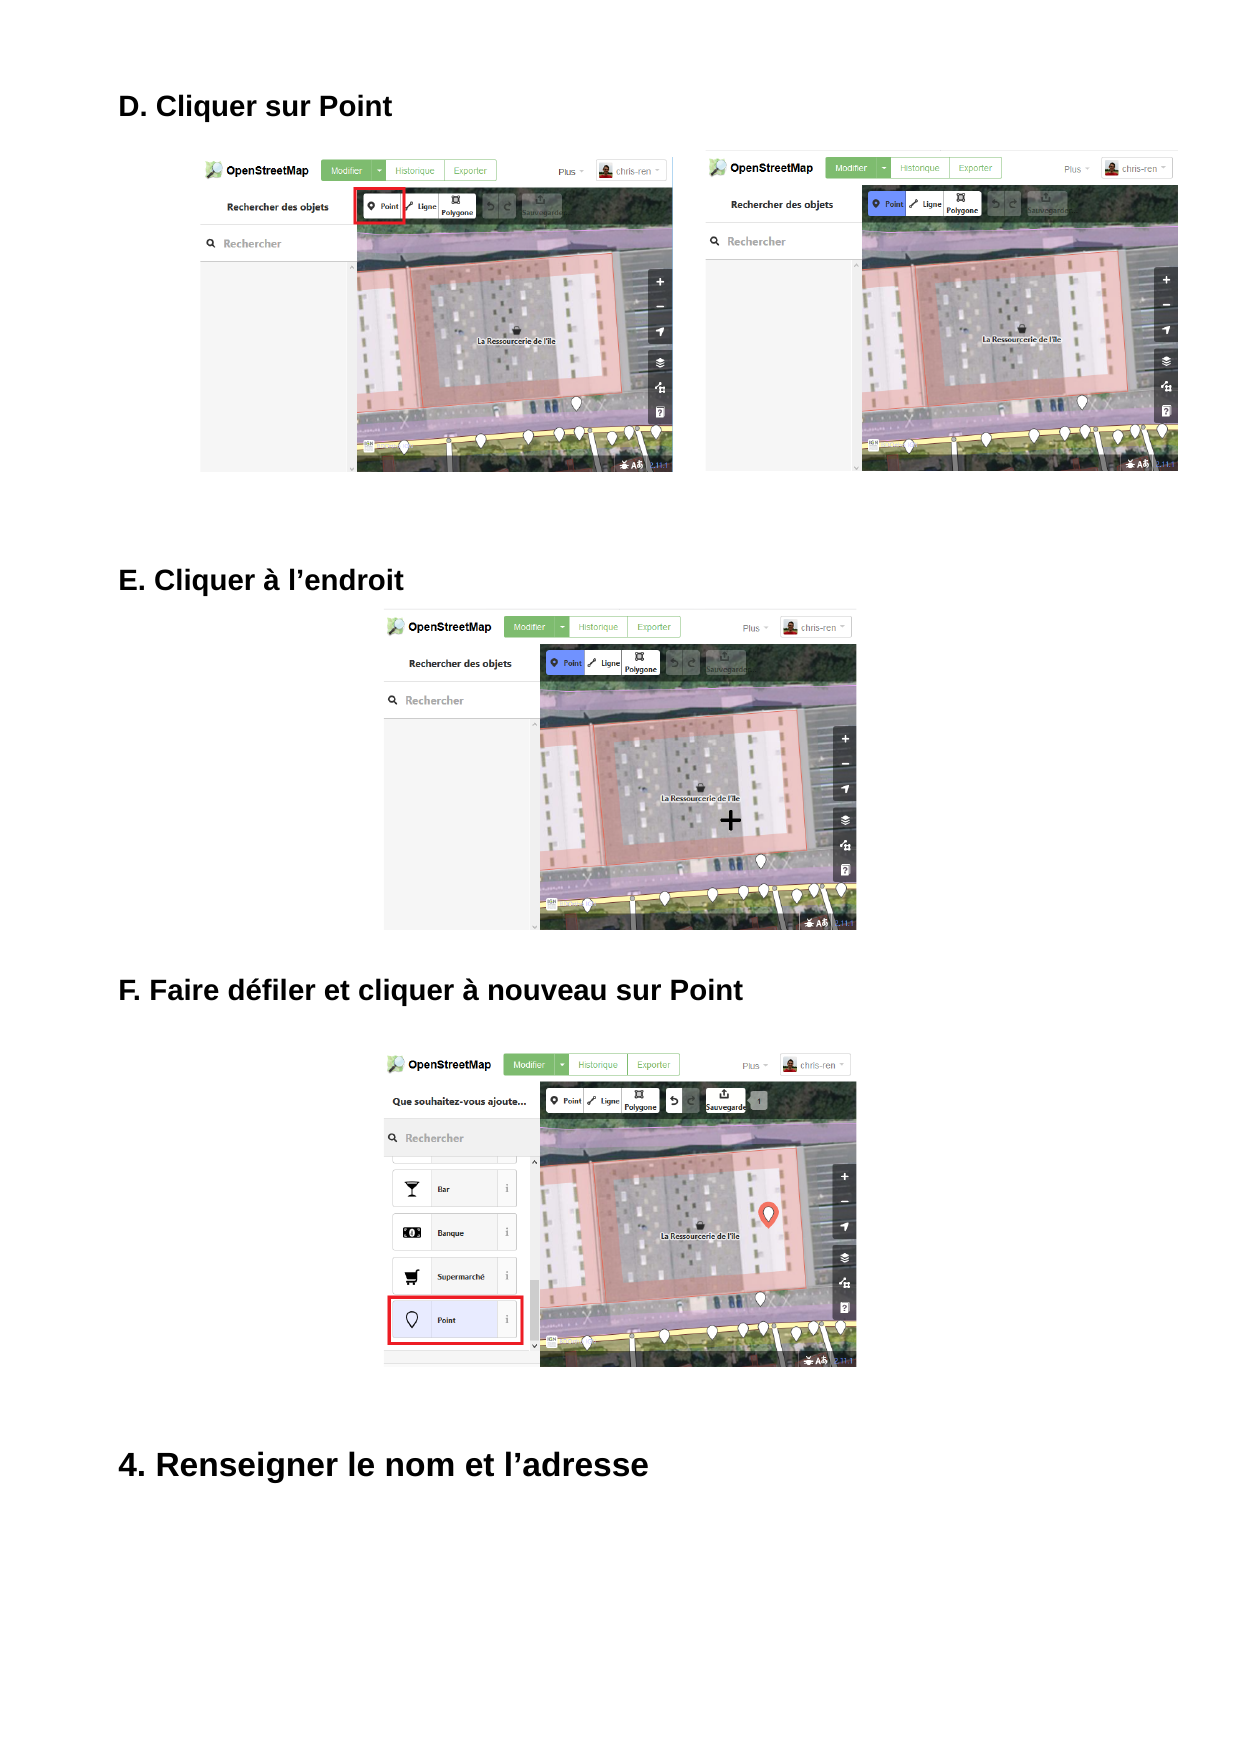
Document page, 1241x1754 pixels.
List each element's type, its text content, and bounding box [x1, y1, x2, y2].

picture [383, 608, 857, 930]
subtitle D. Cliquer sur Point [118, 88, 1122, 122]
picture [200, 157, 673, 472]
subtitle F. Faire défiler et cliquer à nouveau sur Point [118, 973, 1122, 1007]
picture [705, 150, 1178, 471]
subtitle 4. Renseigner le nom et l’adresse [118, 1444, 1122, 1483]
picture [383, 1047, 857, 1367]
subtitle E. Cliquer à l’endroit [118, 563, 1122, 596]
